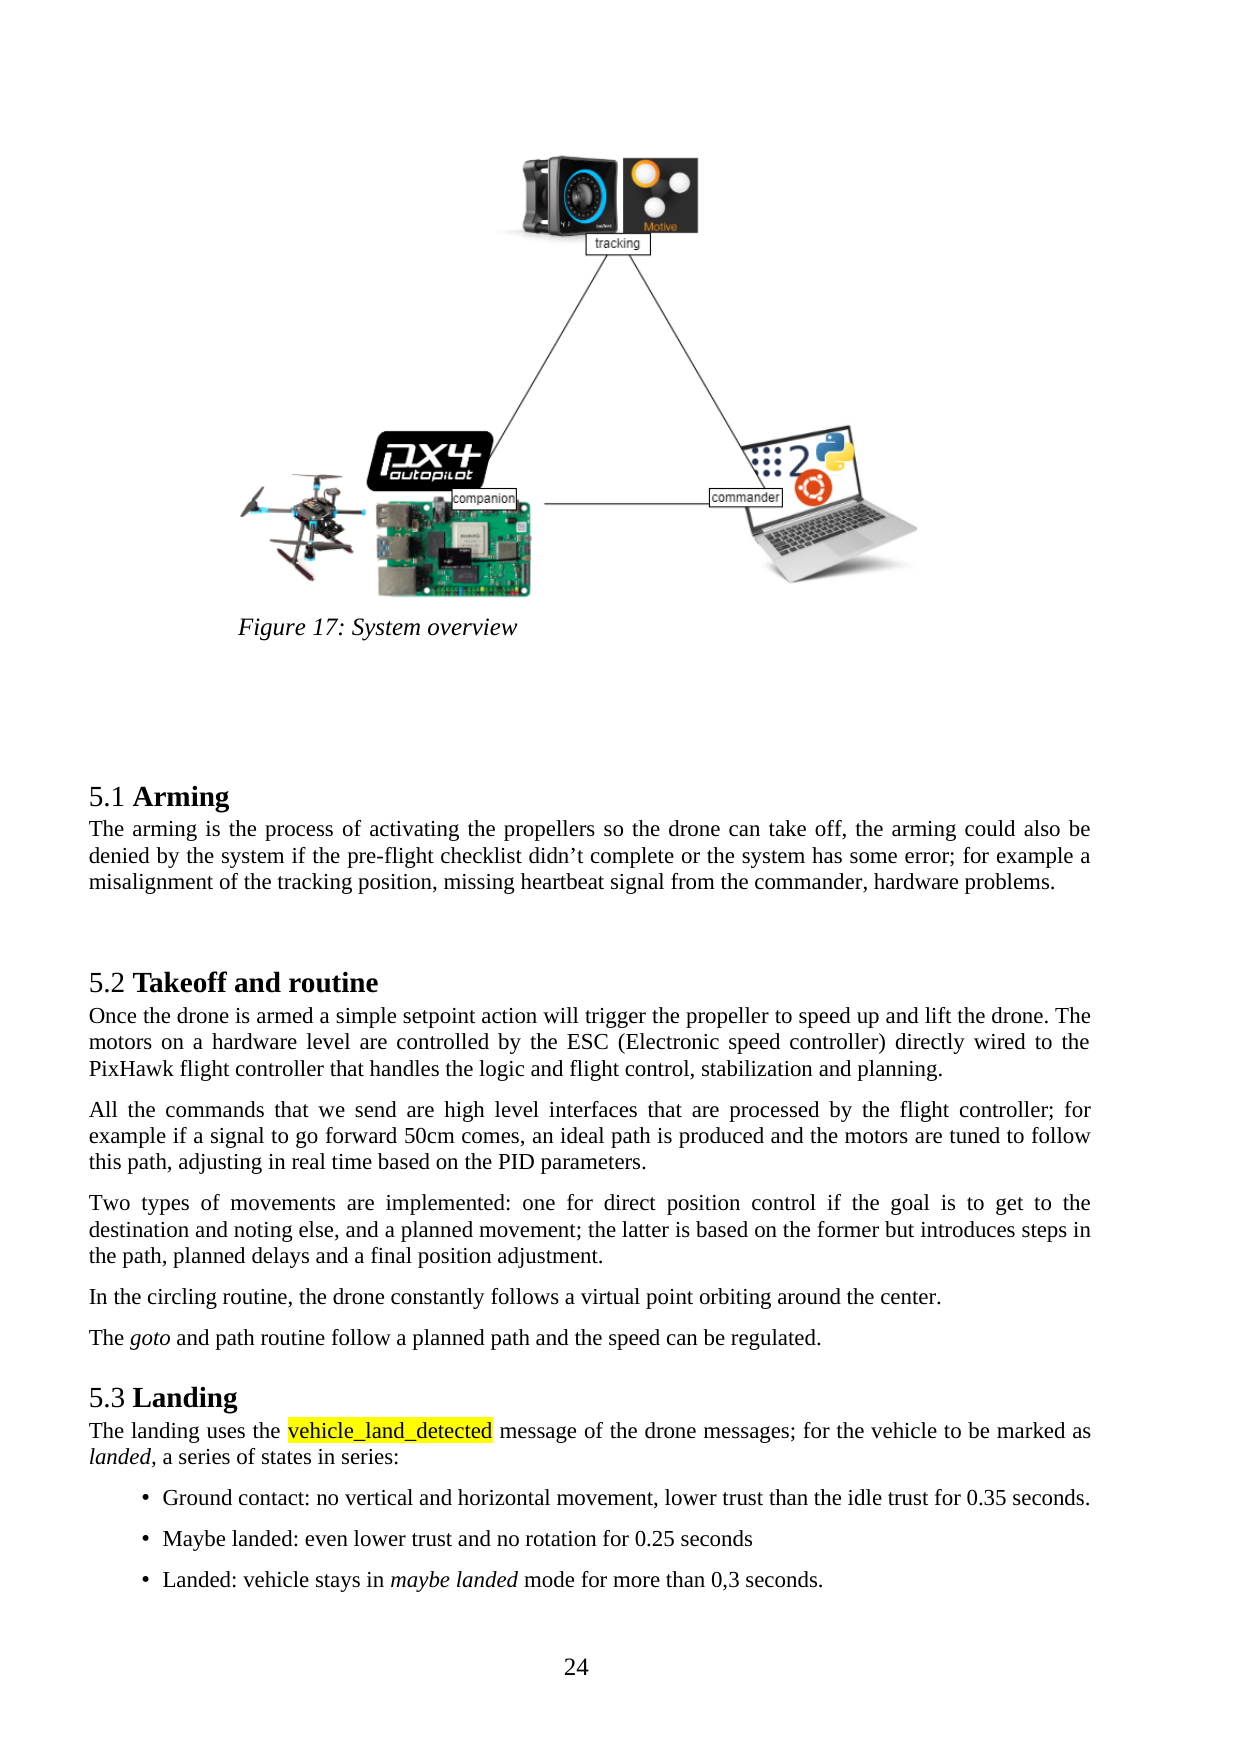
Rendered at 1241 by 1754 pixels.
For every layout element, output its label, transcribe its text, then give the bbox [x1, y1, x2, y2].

subtitle 5.3 Landing [88, 1380, 1093, 1414]
subtitle 5.2 Takeoff and routine [88, 966, 1093, 999]
list Landed: vehicle stays in maybe landed mode for more than 0,3 seconds. [142, 1566, 1093, 1619]
picture [237, 145, 945, 607]
subtitle 5.1 Arming [88, 779, 1093, 812]
list Once the drone is armed a simple setpoint action will trigger the propeller to speed up and lift the drone. The motors on a hardware level are controlled by the ESC (Electronic speed controller) directly wired to the PixHawk flight controller that handles the logic and flight control, stabilization and planning. [88, 1002, 1093, 1081]
list Maybe landed: even lower trust and no rotation for 0.25 seconds [142, 1525, 1093, 1551]
list The arming is the process of activating the propellers so the drone can take off, the arming could also be denied by the system if the pre-flight checklist didn’t complete or the system has some error; for example a misalignment of the tracking position, missing heartbeat signal from the commander, hardware problems. [88, 816, 1093, 894]
list Figure 17: System overview [238, 607, 945, 641]
list The goto and path routine follow a planned path and the speed can be regulated. [88, 1324, 1093, 1350]
list All the commands that we send are high level interfaces that are processed by the flight controller; for example if a signal to go forward 50cm comes, an ideal path is produced and the motors are tuned to follow this path, adjusting in real time based on the PID parameters. [88, 1096, 1093, 1175]
list The landing uses the vehicle_land_detected message of the drone messages; for the vehicle to be marked as landed, a series of states in series: [88, 1417, 1093, 1469]
list Ground contact: no vertical and horizontal movement, lower trust than the idle trust for 0.35 seconds. [142, 1484, 1093, 1511]
list In the circling routine, the drone constantly follows a virtual point orbiting around the center. [88, 1283, 1093, 1309]
list Two types of movements are implemented: one for direct position control if the goal is to get to the destination and noting else, and a planned movement; the latter is based on the former but introduces steps in the path, planned delays and a final position adjustment. [88, 1189, 1093, 1268]
